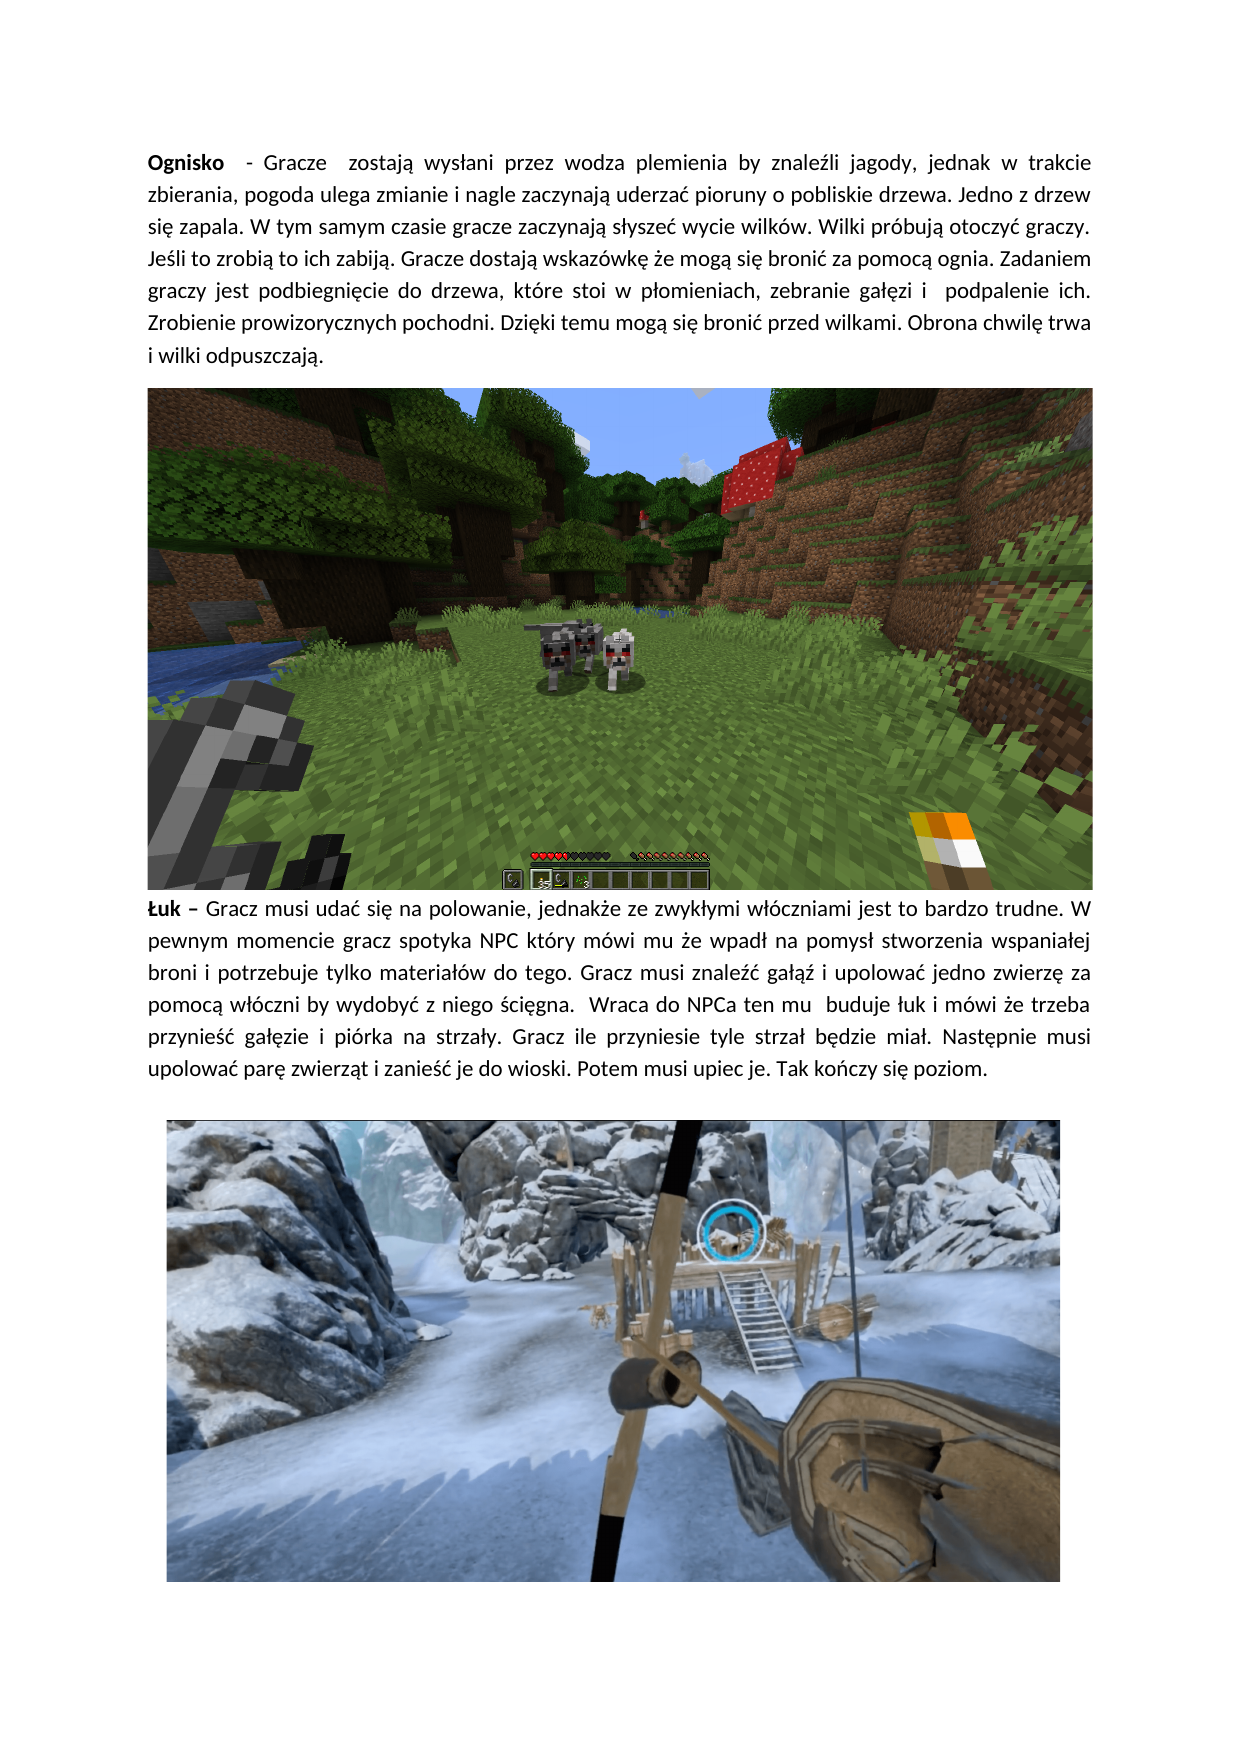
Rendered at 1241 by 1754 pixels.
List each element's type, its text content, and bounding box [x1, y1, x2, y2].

text Łuk – Gracz musi udać się na polowanie, jednakże ze zwykłymi włóczniami jest to bardzo trudne. W pewnym momencie gracz spotyka NPC który mówi mu że wpadł na pomysł stworzenia wspaniałej broni i potrzebuje tylko materiałów do tego. Gracz musi znaleźć gałąź i upolować jedno zwierzę za pomocą włóczni by wydobyć z niego ścięgna. Wraca do NPCa ten mu buduje łuk i mówi że trzeba przynieść gałęzie i piórka na strzały. Gracz ile przyniesie tyle strzał będzie miał. Następnie musi upolować parę zwierząt i zanieść je do wioski. Potem musi upiec je. Tak kończy się poziom. [148, 890, 1093, 1083]
picture [166, 1120, 1061, 1582]
text Ognisko - Gracze zostają wysłani przez wodza plemienia by znaleźli jagody, jednak w trakcie zbierania, pogoda ulega zmianie i nagle zaczynają uderzać pioruny o pobliskie drzewa. Jedno z drzew się zapala. W tym samym czasie gracze zaczynają słyszeć wycie wilków. Wilki próbują otoczyć graczy. Jeśli to zrobią to ich zabiją. Gracze dostają wskazówkę że mogą się bronić za pomocą ognia. Zadaniem graczy jest podbiegnięcie do drzewa, które stoi w płomieniach, zebranie gałęzi i podpalenie ich. Zrobienie prowizorycznych pochodni. Dzięki temu mogą się bronić przed wilkami. Obrona chwilę trwa i wilki odpuszczają. [148, 148, 1093, 369]
picture [147, 388, 1093, 890]
